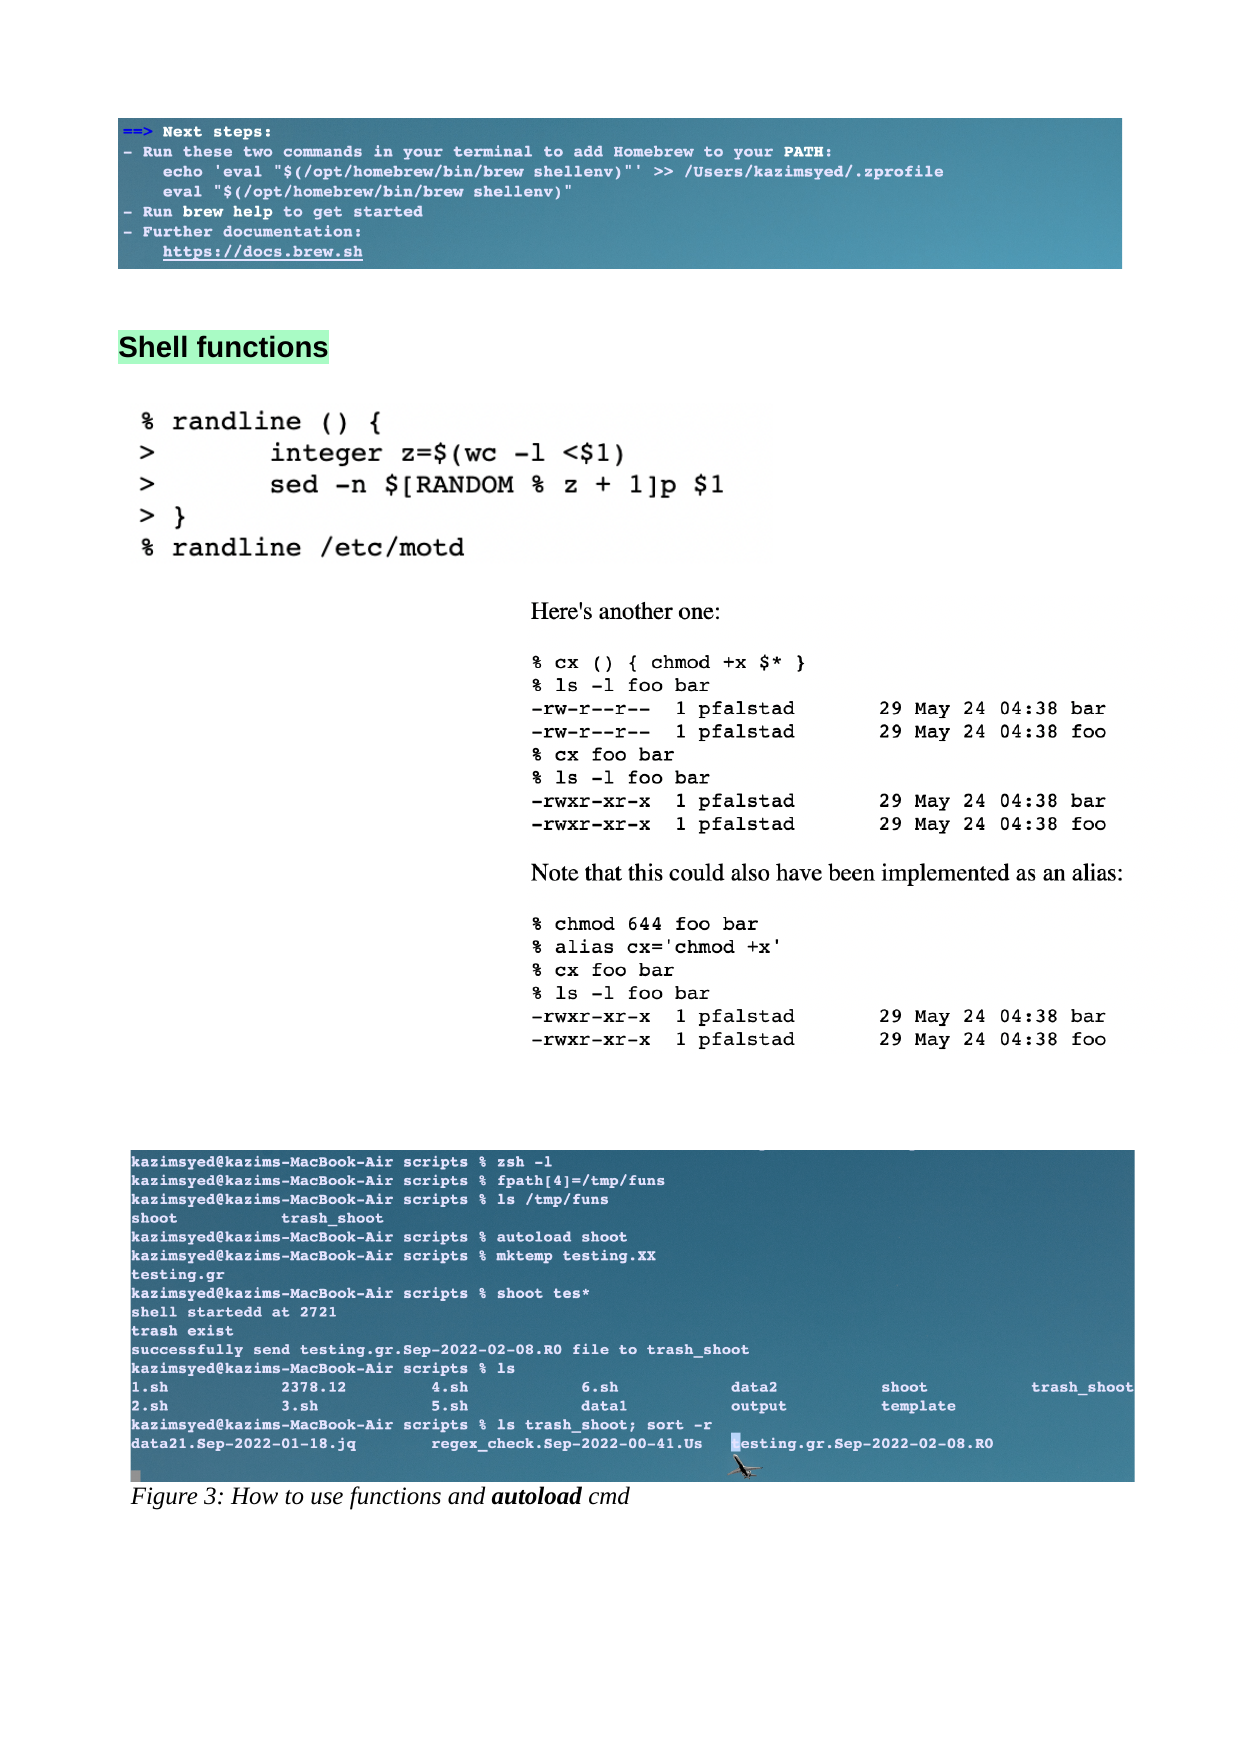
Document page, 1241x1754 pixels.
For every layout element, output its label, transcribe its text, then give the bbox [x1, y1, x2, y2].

picture [118, 118, 1123, 269]
picture [129, 403, 774, 564]
text Figure 3: How to use functions and autoload cmd [131, 1482, 1134, 1510]
picture [130, 1150, 1135, 1482]
subtitle Shell functions [329, 330, 1122, 364]
picture [526, 595, 1241, 1054]
